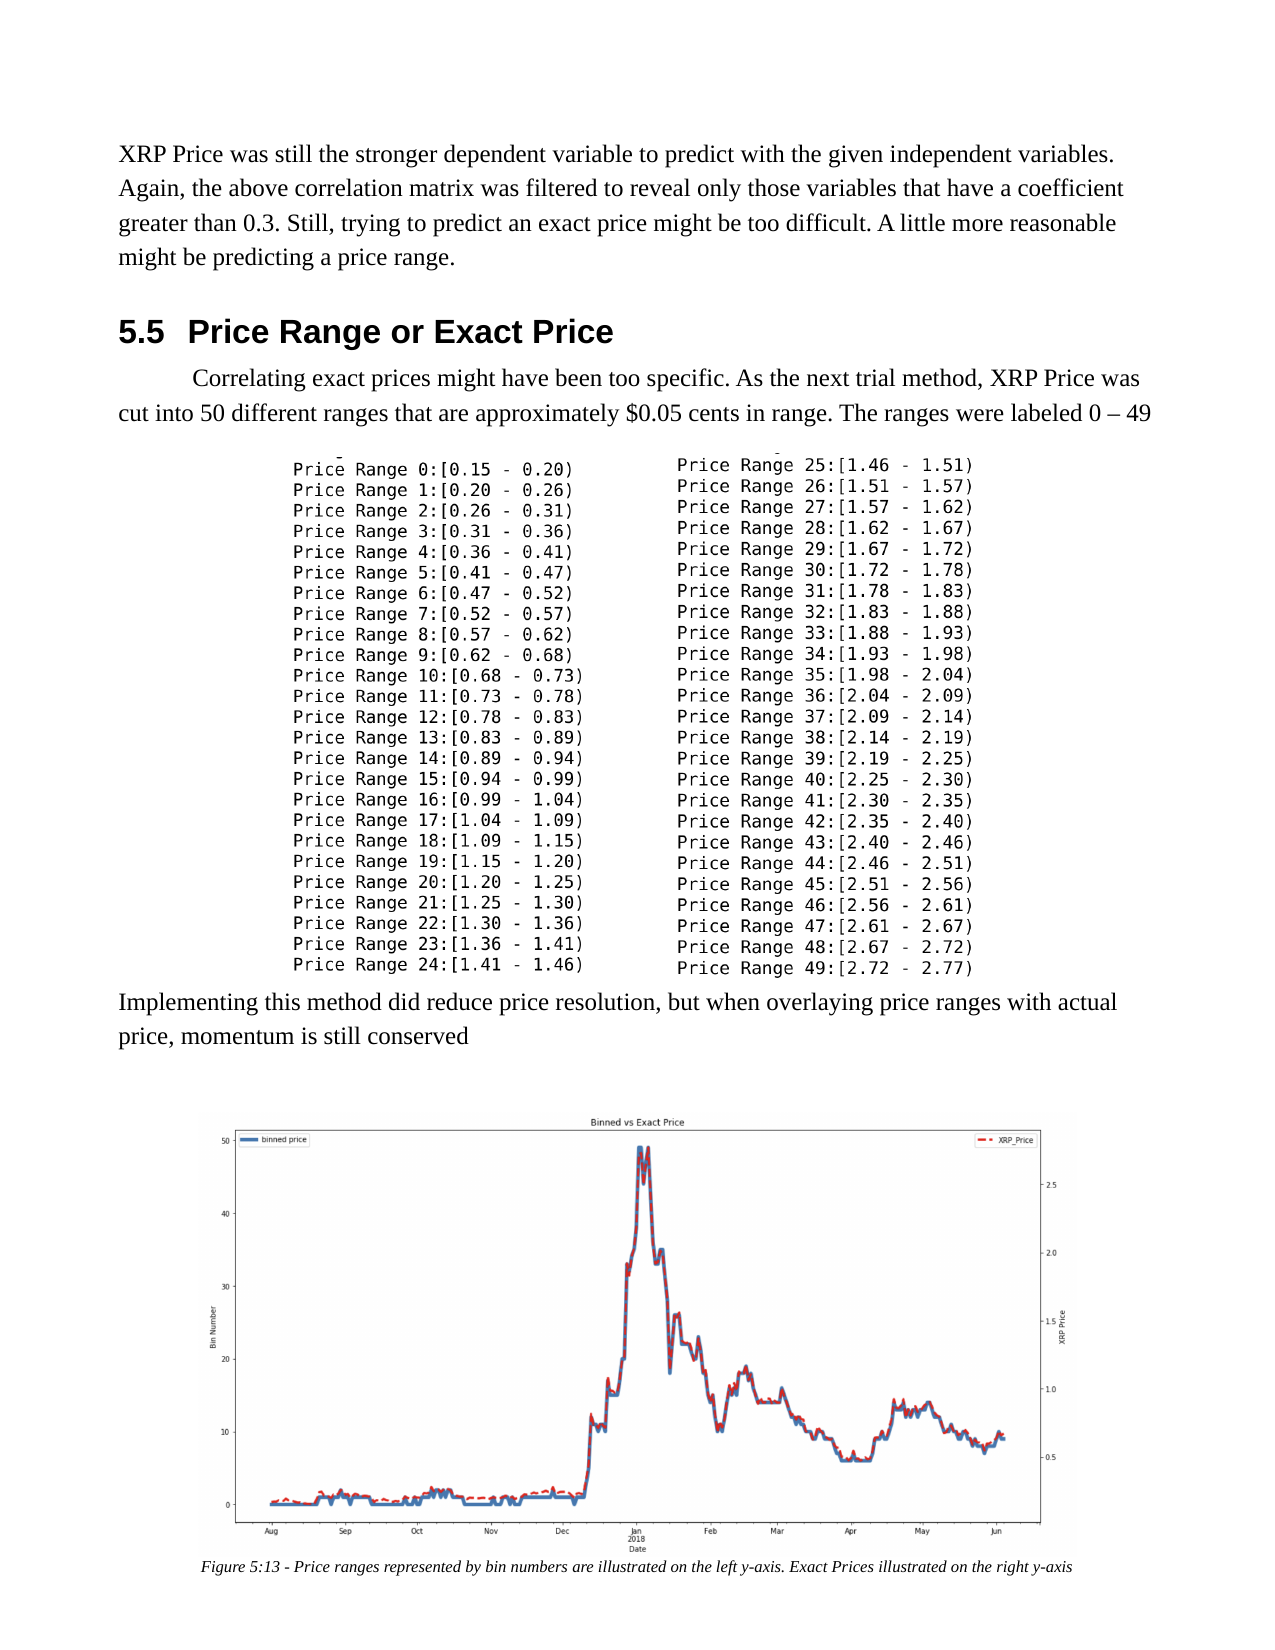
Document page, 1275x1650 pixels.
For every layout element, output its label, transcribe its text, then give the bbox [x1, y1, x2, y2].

subtitle Price Range or Exact Price [118, 312, 1157, 351]
text Implementing this method did reduce price resolution, but when overlaying price ranges with actual price, momentum is still conserved [118, 987, 1157, 1050]
text Figure 5:13 - Price ranges represented by bin numbers are illustrated on the left y-axis. Exact Prices illustrated on the right y-axis [198, 1557, 1077, 1576]
text XRP Price was still the stronger dependent variable to predict with the given independent variables. Again, the above correlation matrix was filtered to reveal only those variables that have a coefficient greater than 0.3. Still, trying to predict an exact price might be too difficult. A little more reasonable might be predicting a price range. [118, 139, 1157, 271]
picture [671, 453, 977, 982]
picture [288, 457, 589, 975]
picture [198, 1112, 1077, 1557]
text Correlating exact prices might have been too specific. As the next trial method, XRP Price was cut into 50 different ranges that are approximately $0.05 cents in range. The ranges were labeled 0 – 49 [118, 363, 1157, 427]
